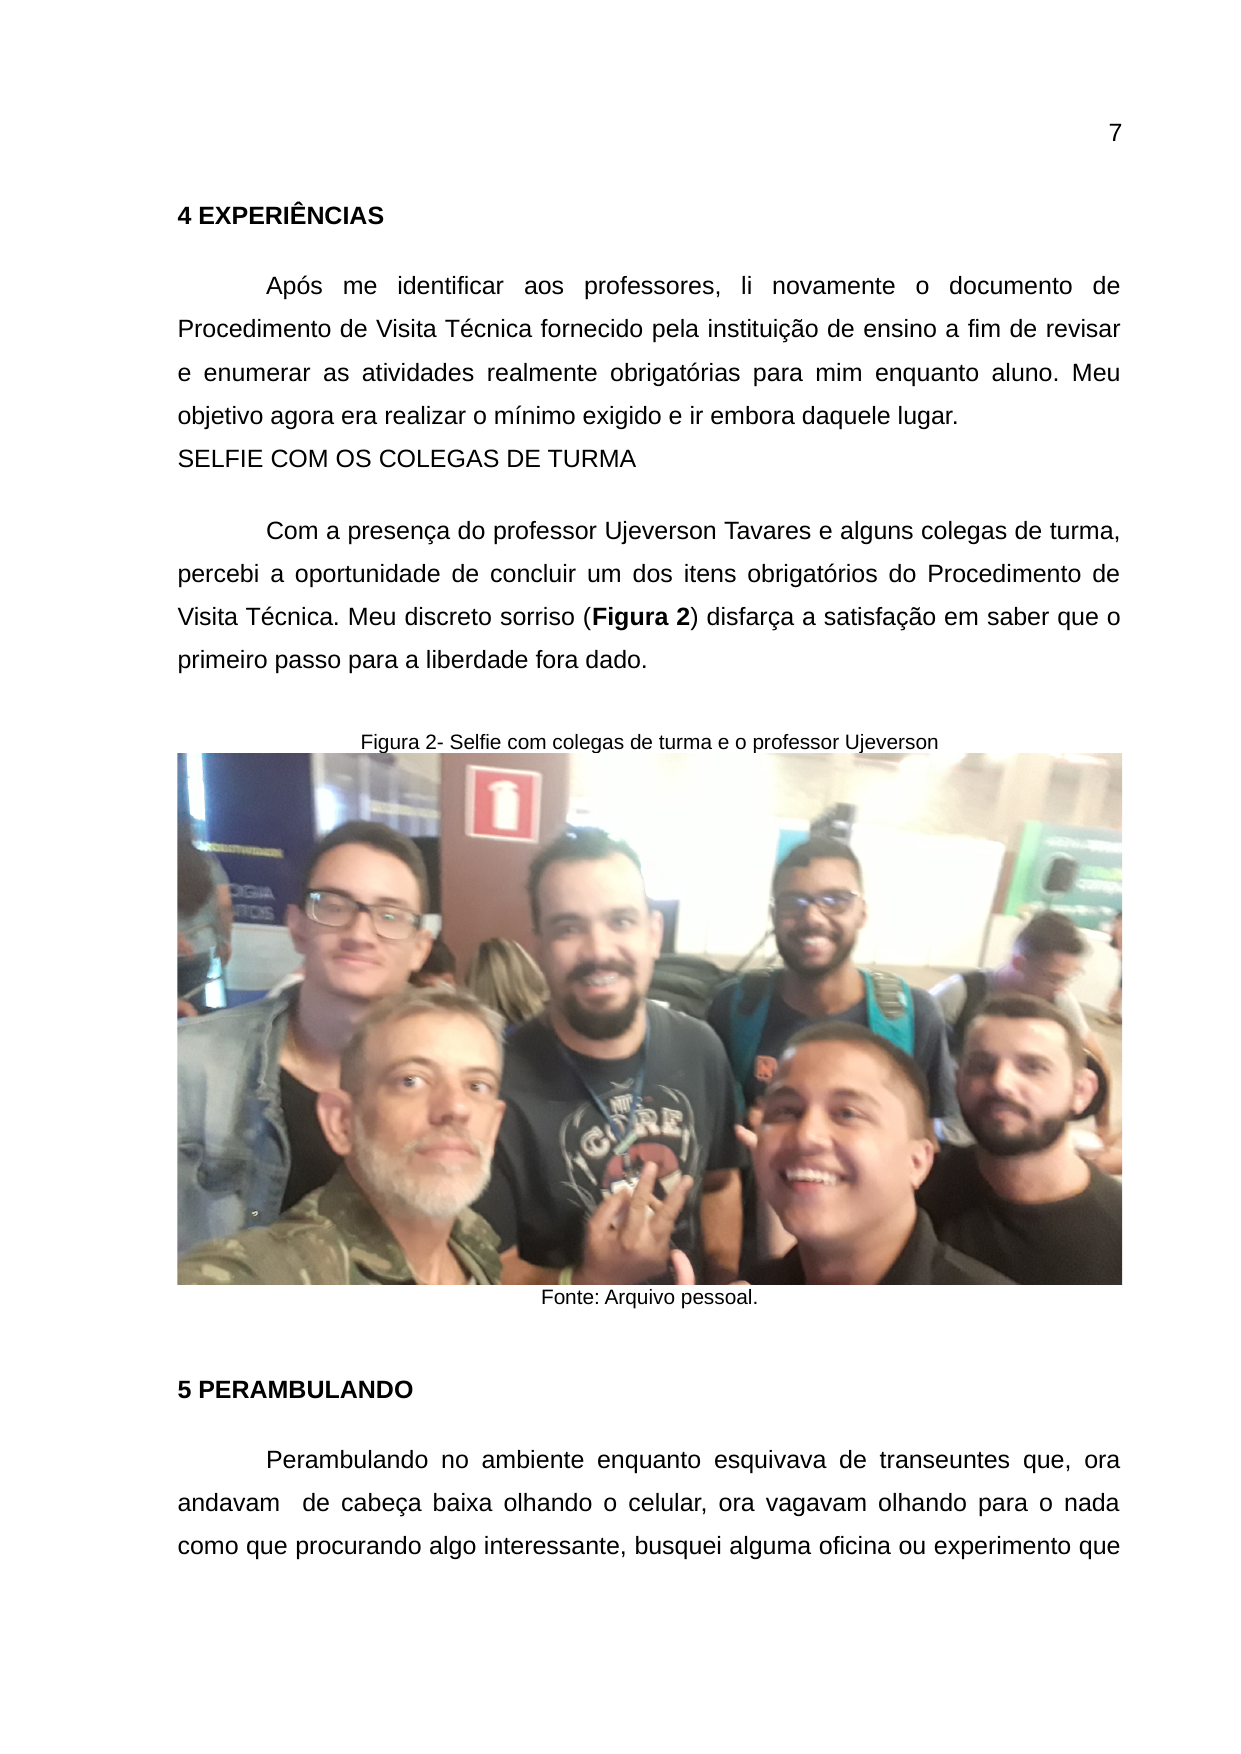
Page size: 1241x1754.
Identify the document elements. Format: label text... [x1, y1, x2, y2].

text Perambulando no ambiente enquanto esquivava de transeuntes que, ora andavam de cabeça baixa olhando o celular, ora vagavam olhando para o nada como que procurando algo interessante, busquei alguma oficina ou experimento que [177, 1445, 1122, 1560]
subtitle PERAMBULANDO [177, 1375, 1122, 1403]
text SELFIE COM OS COLEGAS DE TURMA [177, 444, 1122, 473]
text Após me identificar aos professores, li novamente o documento de Procedimento de Visita Técnica fornecido pela instituição de ensino a fim de revisar e enumerar as atividades realmente obrigatórias para mim enquanto aluno. Meu objetivo agora era realizar o mínimo exigido e ir embora daquele lugar. [177, 271, 1122, 429]
text Com a presença do professor Ujeverson Tavares e alguns colegas de turma, percebi a oportunidade de concluir um dos itens obrigatórios do Procedimento de Visita Técnica. Meu discreto sorriso (Figura 2) disfarça a satisfação em saber que o primeiro passo para a liberdade fora dado. [177, 516, 1122, 674]
subtitle EXPERIÊNCIAS [177, 201, 1122, 230]
text Figura 2- Selfie com colegas de turma e o professor Ujeverson [177, 729, 1122, 753]
text [177, 717, 1122, 729]
text Fonte: Arquivo pessoal. [177, 1285, 1122, 1308]
picture [177, 753, 1123, 1285]
